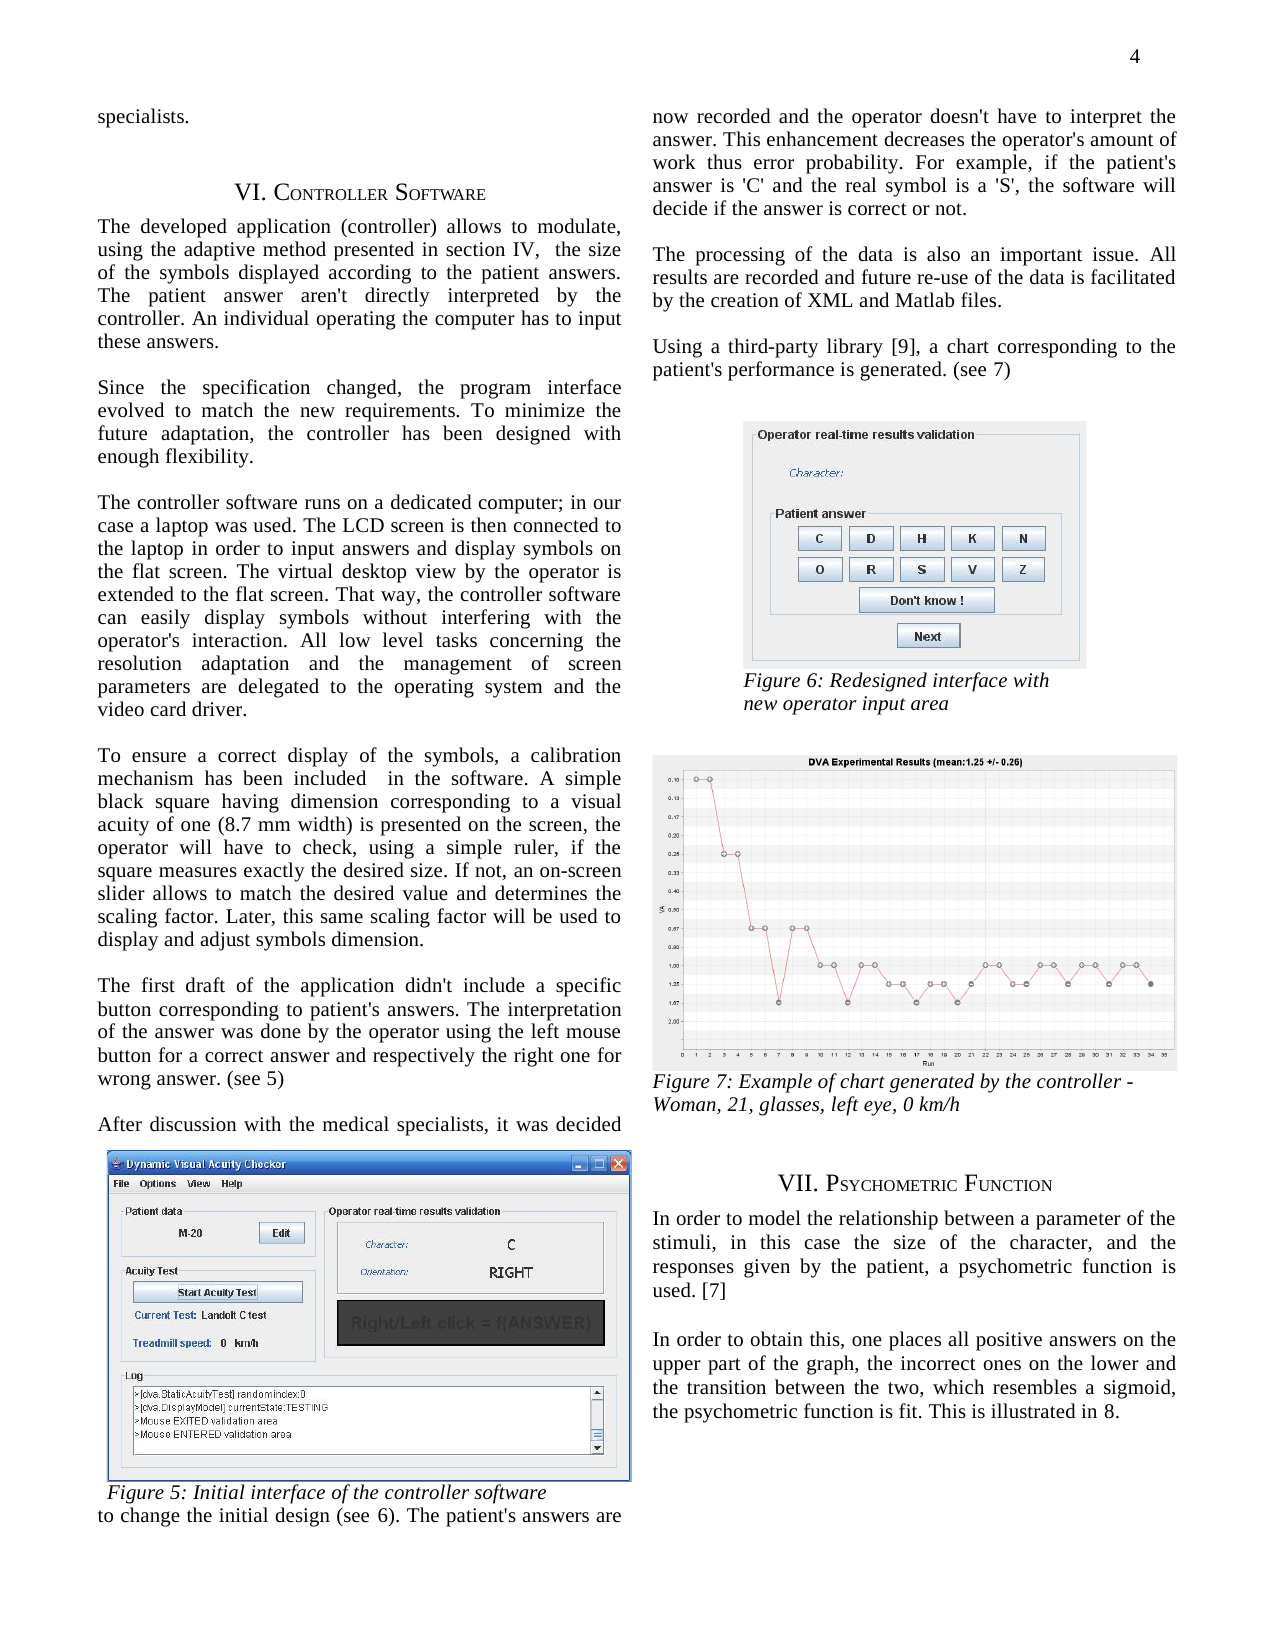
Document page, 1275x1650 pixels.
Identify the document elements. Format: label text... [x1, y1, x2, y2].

text The developed application (controller) allows to modulate, using the adaptive method presented in section IV, the size of the symbols displayed according to the patient answers. The patient answer aren't directly interpreted by the controller. An individual operating the computer has to input these answers. [97, 215, 622, 353]
subtitle Controller Software [97, 178, 622, 206]
text specialists. [97, 105, 622, 128]
text Figure 5: Initial interface of the controller software [107, 1482, 632, 1504]
text To ensure a correct display of the symbols, a calibration mechanism has been included in the software. A simple black square having dimension corresponding to a visual acuity of one (8.7 mm width) is presented on the screen, the operator will have to check, using a simple ruler, if the square measures exactly the desired size. If not, an on-screen slider allows to match the desired value and determines the scaling factor. Later, this same scaling factor will be used to display and adjust symbols dimension. [97, 744, 622, 951]
text The controller software runs on a dedicated computer; in our case a laptop was used. The LCD screen is then connected to the laptop in order to input answers and display symbols on the flat screen. The virtual desktop view by the operator is extended to the flat screen. That way, the controller software can easily display symbols without interfering with the operator's interaction. All low level tasks concerning the resolution adaptation and the management of screen parameters are delegated to the operating system and the video card driver. [97, 491, 622, 721]
text Figure 6: Redesigned interface with new operator input area [743, 669, 1087, 715]
picture [743, 421, 1087, 669]
text In order to obtain this, one places all positive answers on the upper part of the graph, the incorrect ones on the lower and the transition between the two, which resembles a sigmoid, the psychometric function is fit. This is illustrated in Figure 8. [652, 1328, 1177, 1423]
subtitle Psychometric Function [652, 1169, 1177, 1197]
text The processing of the data is also an important issue. All results are recorded and future re-use of the data is facilitated by the creation of XML and Matlab files. [652, 243, 1177, 312]
picture [106, 1150, 632, 1482]
text After discussion with the medical specialists, it was decided to change the initial design (see Figure 6). The patient's answers are now recorded and the operator doesn't have to interpret the answer. This enhancement decreases the operator's amount of work thus error probability. For example, if the patient's answer is 'C' and the real symbol is a 'S', the software will decide if the answer is correct or not. [97, 1112, 632, 1527]
text Figure 7: Example of chart generated by the controller - Woman, 21, glasses, left eye, 0 km/h [652, 1071, 1177, 1116]
text The first draft of the application didn't include a specific button corresponding to patient's answers. The interpretation of the answer was done by the operator using the left mouse button for a correct answer and respectively the right one for wrong answer. (see Figure 5) [97, 974, 622, 1089]
text Using a third-party library [9], a chart corresponding to the patient's performance is generated. (see Figure 7) [652, 335, 1177, 381]
text After discussion with the medical specialists, it was decided to change the initial design (see Figure 6). The patient's answers are now recorded and the operator doesn't have to interpret the answer. This enhancement decreases the operator's amount of work thus error probability. For example, if the patient's answer is 'C' and the real symbol is a 'S', the software will decide if the answer is correct or not. [652, 105, 1177, 220]
picture [652, 755, 1178, 1071]
text In order to model the relationship between a parameter of the stimuli, in this case the size of the character, and the responses given by the patient, a psychometric function is used. [7] [652, 1207, 1177, 1302]
text Since the specification changed, the program interface evolved to match the new requirements. To minimize the future adaptation, the controller has been designed with enough flexibility. [97, 376, 622, 468]
